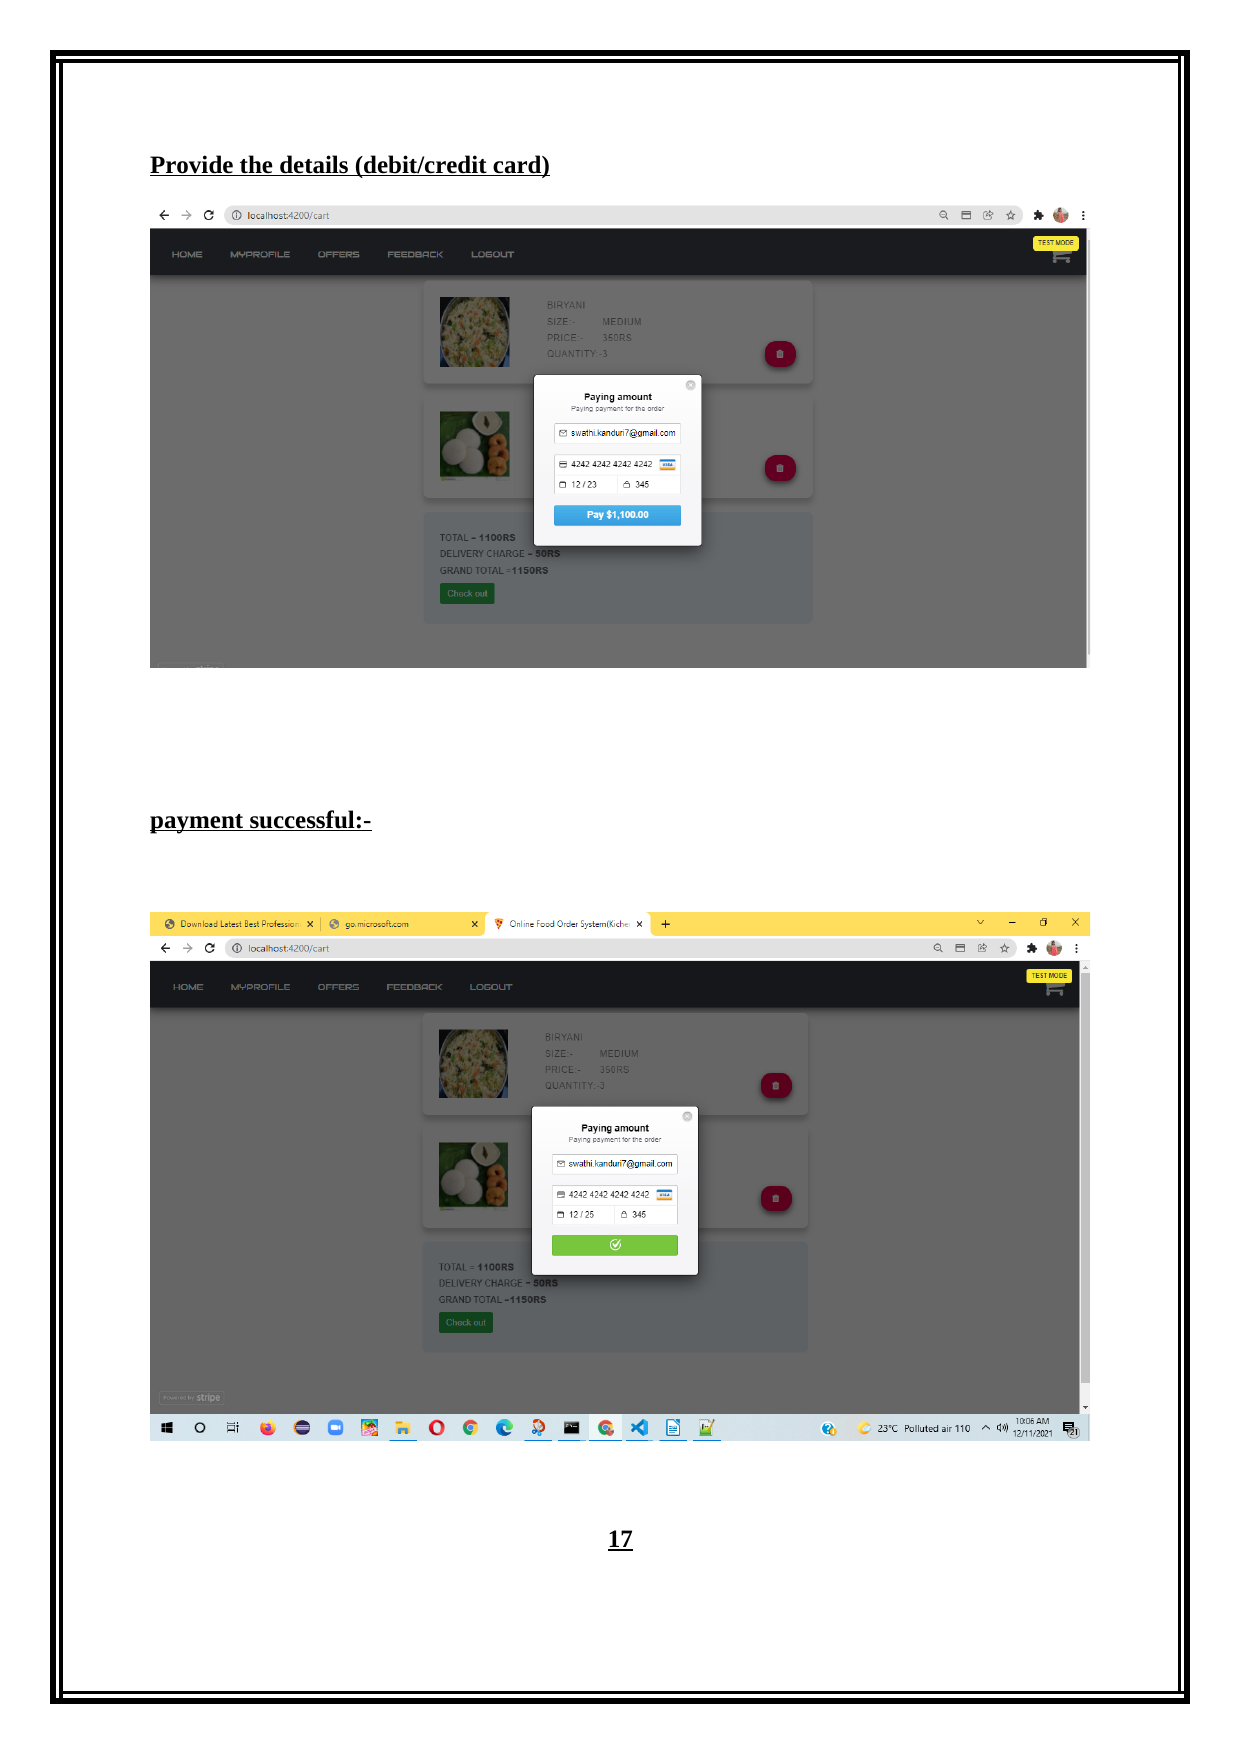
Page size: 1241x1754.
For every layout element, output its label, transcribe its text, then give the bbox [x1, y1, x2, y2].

text payment successful:- [150, 805, 1090, 833]
picture [150, 203, 1091, 668]
picture [150, 912, 1091, 1441]
text Provide the details (debit/credit card) [150, 150, 1090, 179]
text 17 [150, 1524, 1090, 1553]
